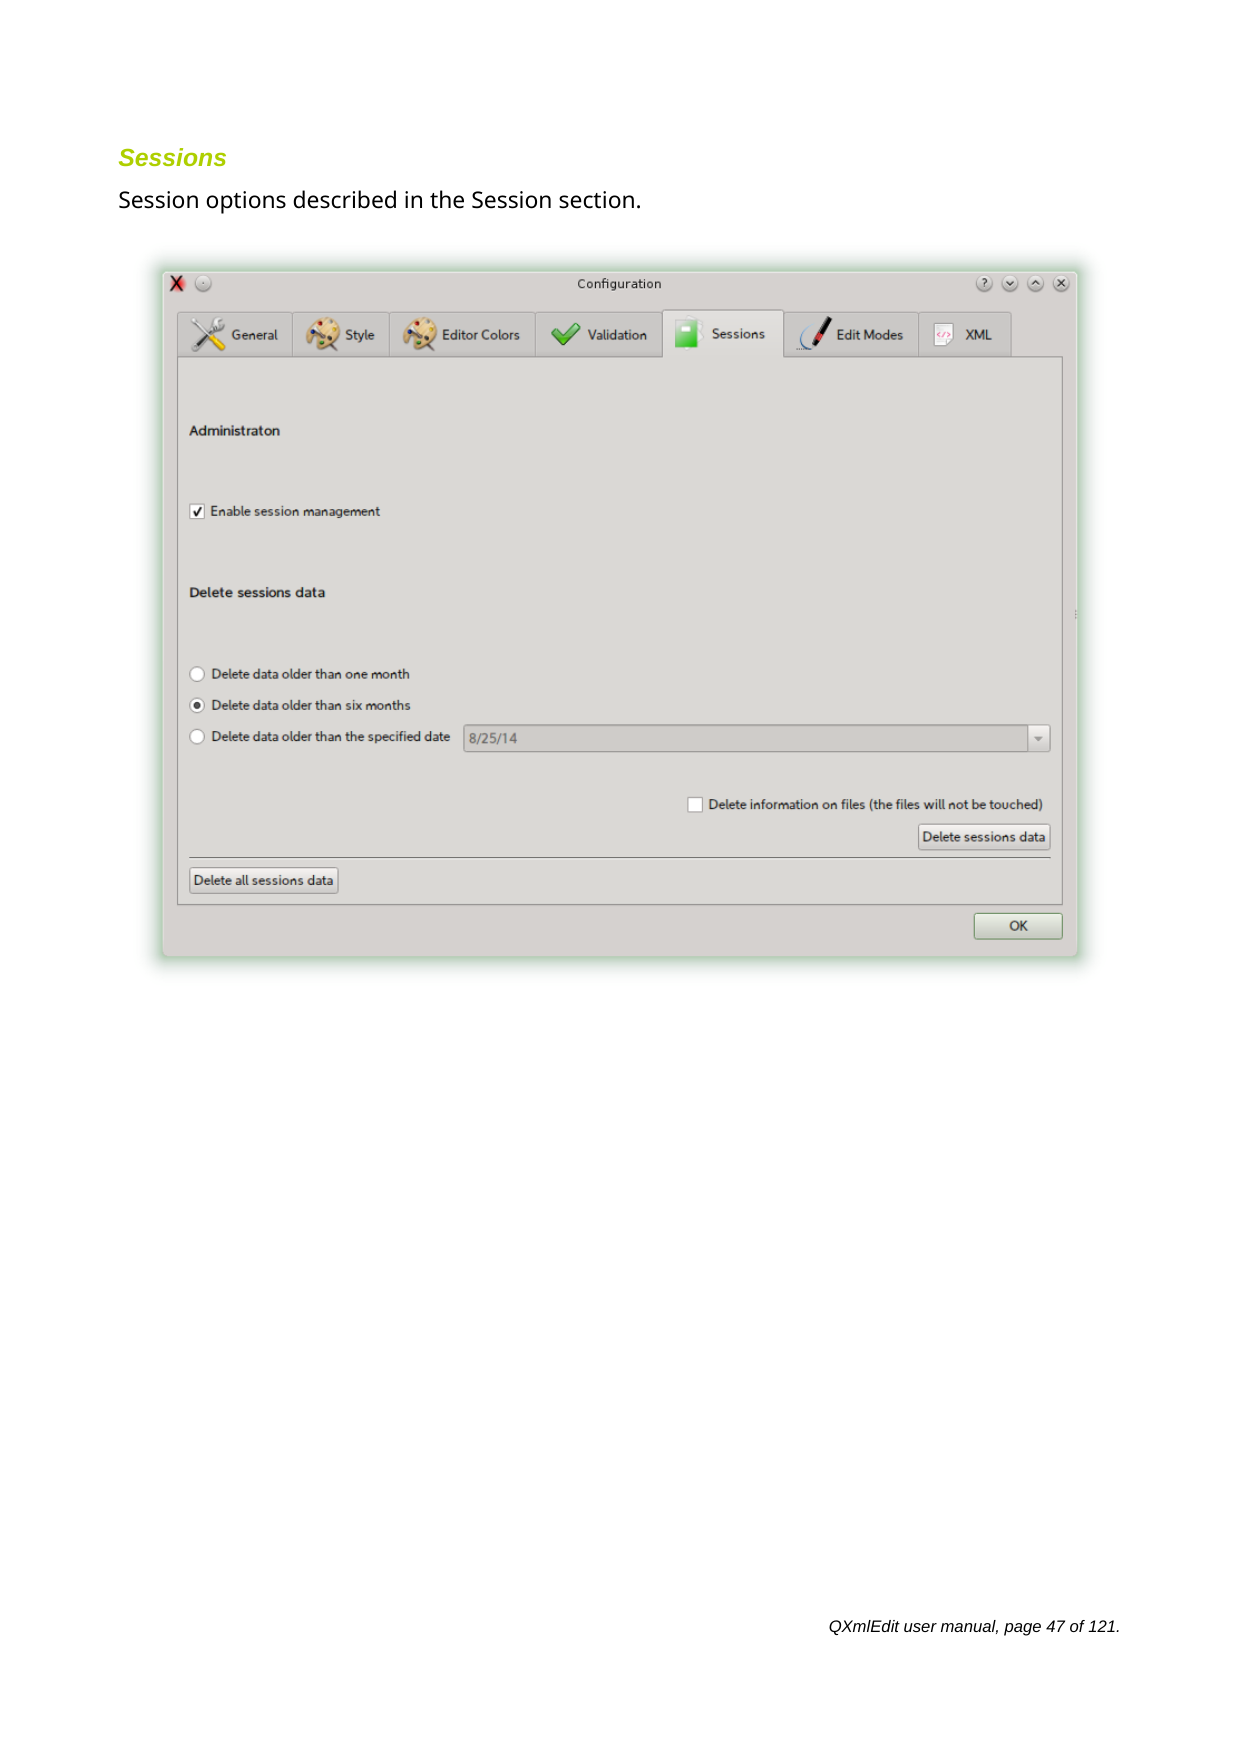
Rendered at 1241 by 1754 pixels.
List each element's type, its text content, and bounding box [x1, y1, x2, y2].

picture [118, 227, 1122, 1001]
subtitle Sessions [118, 143, 1122, 172]
text Session options described in the Session section. [118, 184, 1122, 215]
